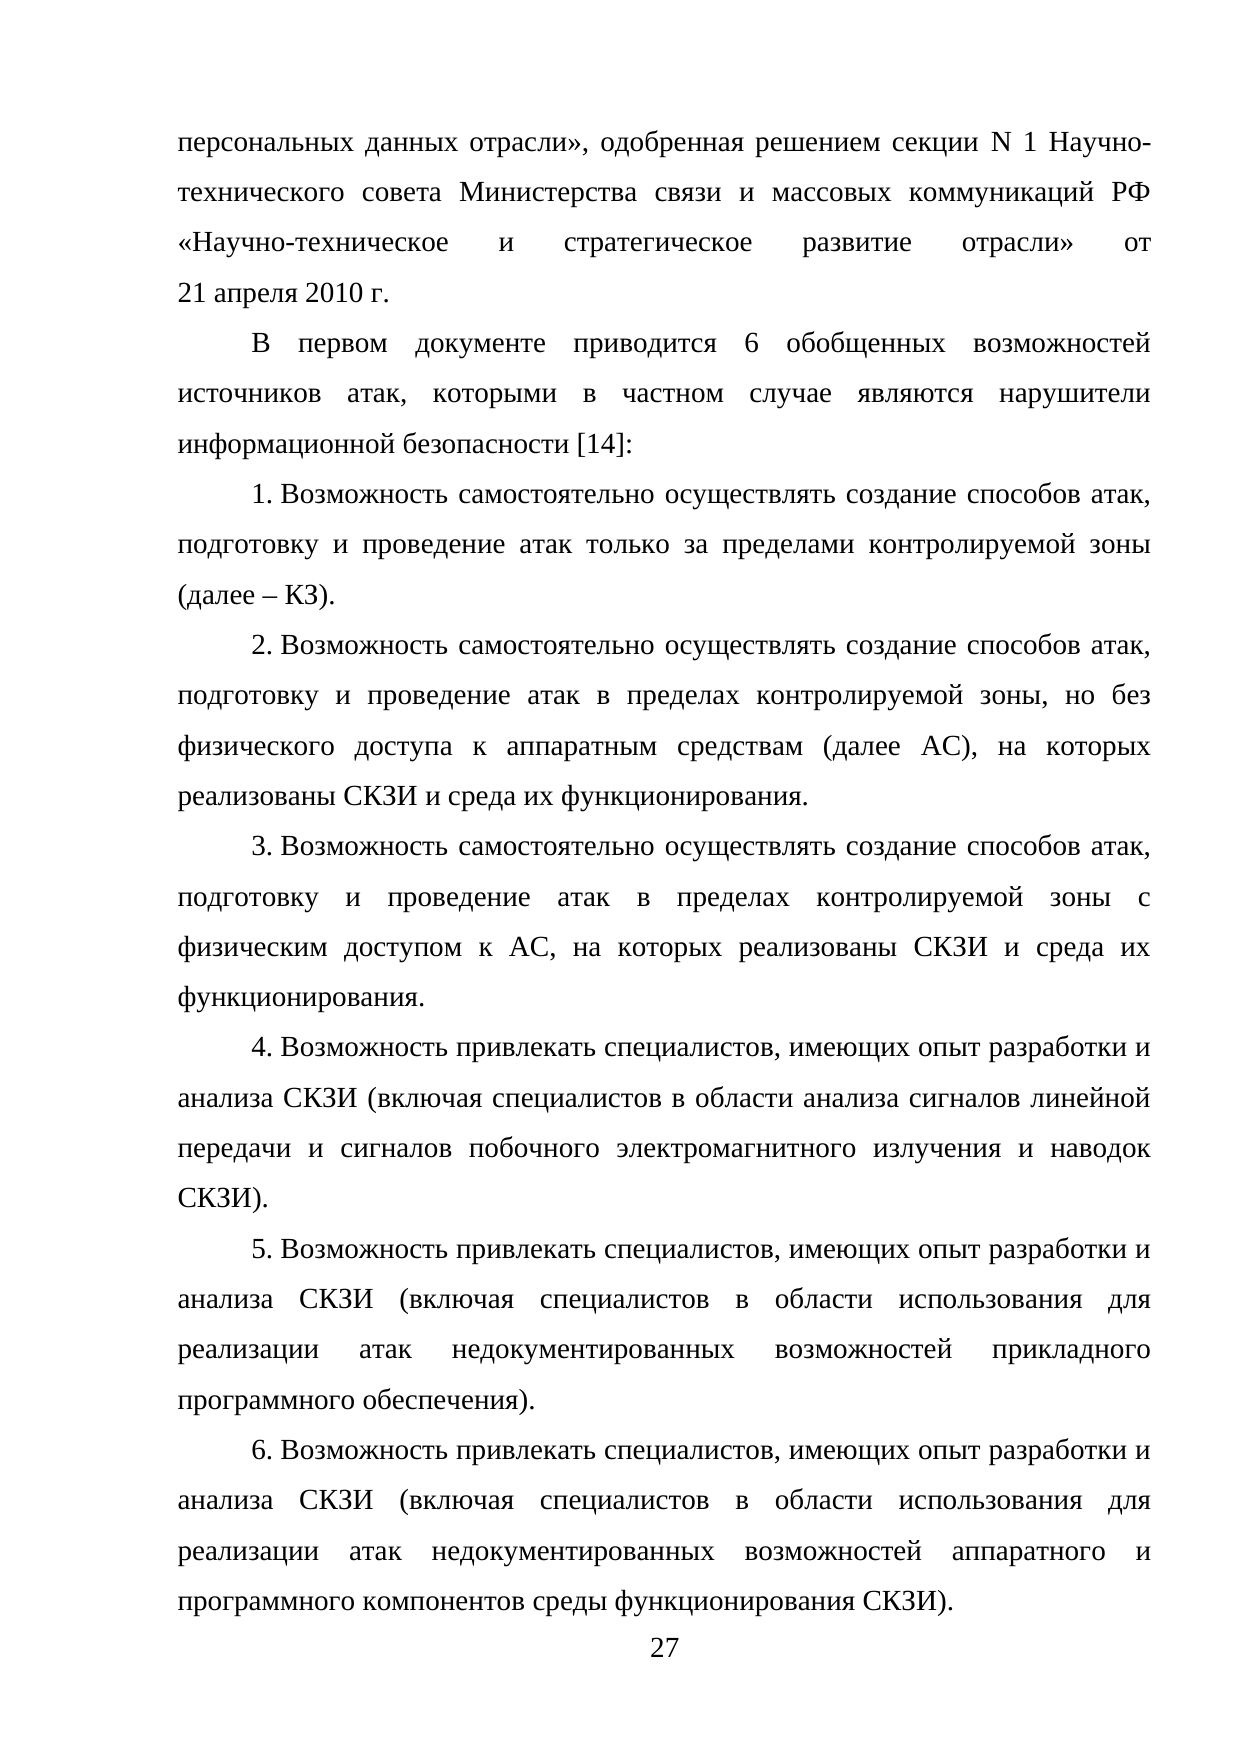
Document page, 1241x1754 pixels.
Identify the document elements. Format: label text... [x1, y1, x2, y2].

text В первом документе приводится 6 обобщенных возможностей источников атак, которыми в частном случае являются нарушители информационной безопасности [14]: [177, 325, 1152, 459]
list Возможность привлекать специалистов, имеющих опыт разработки и анализа СКЗИ (включая специалистов в области анализа сигналов линейной передачи и сигналов побочного электромагнитного излучения и наводок СКЗИ). [177, 1029, 1152, 1214]
list Возможность самостоятельно осуществлять создание способов атак, подготовку и проведение атак в пределах контролируемой зоны, но без физического доступа к аппаратным средствам (далее АС), на которых реализованы СКЗИ и среда их функционирования. [177, 627, 1152, 812]
list Возможность самостоятельно осуществлять создание способов атак, подготовку и проведение атак только за пределами контролируемой зоны (далее – КЗ). [177, 476, 1152, 610]
list Возможность самостоятельно осуществлять создание способов атак, подготовку и проведение атак в пределах контролируемой зоны с физическим доступом к АС, на которых реализованы СКЗИ и среда их функционирования. [177, 828, 1152, 1013]
list Возможность привлекать специалистов, имеющих опыт разработки и анализа СКЗИ (включая специалистов в области использования для реализации атак недокументированных возможностей аппаратного и программного компонентов среды функционирования СКЗИ). [177, 1432, 1152, 1617]
list Возможность привлекать специалистов, имеющих опыт разработки и анализа СКЗИ (включая специалистов в области использования для реализации атак недокументированных возможностей прикладного программного обеспечения). [177, 1231, 1152, 1415]
text персональных данных отрасли», одобренная решением секции N 1 Научно-технического совета Министерства связи и массовых коммуникаций РФ «Научно-техническое и стратегическое развитие отрасли» от 21 апреля 2010 г. [177, 124, 1152, 308]
